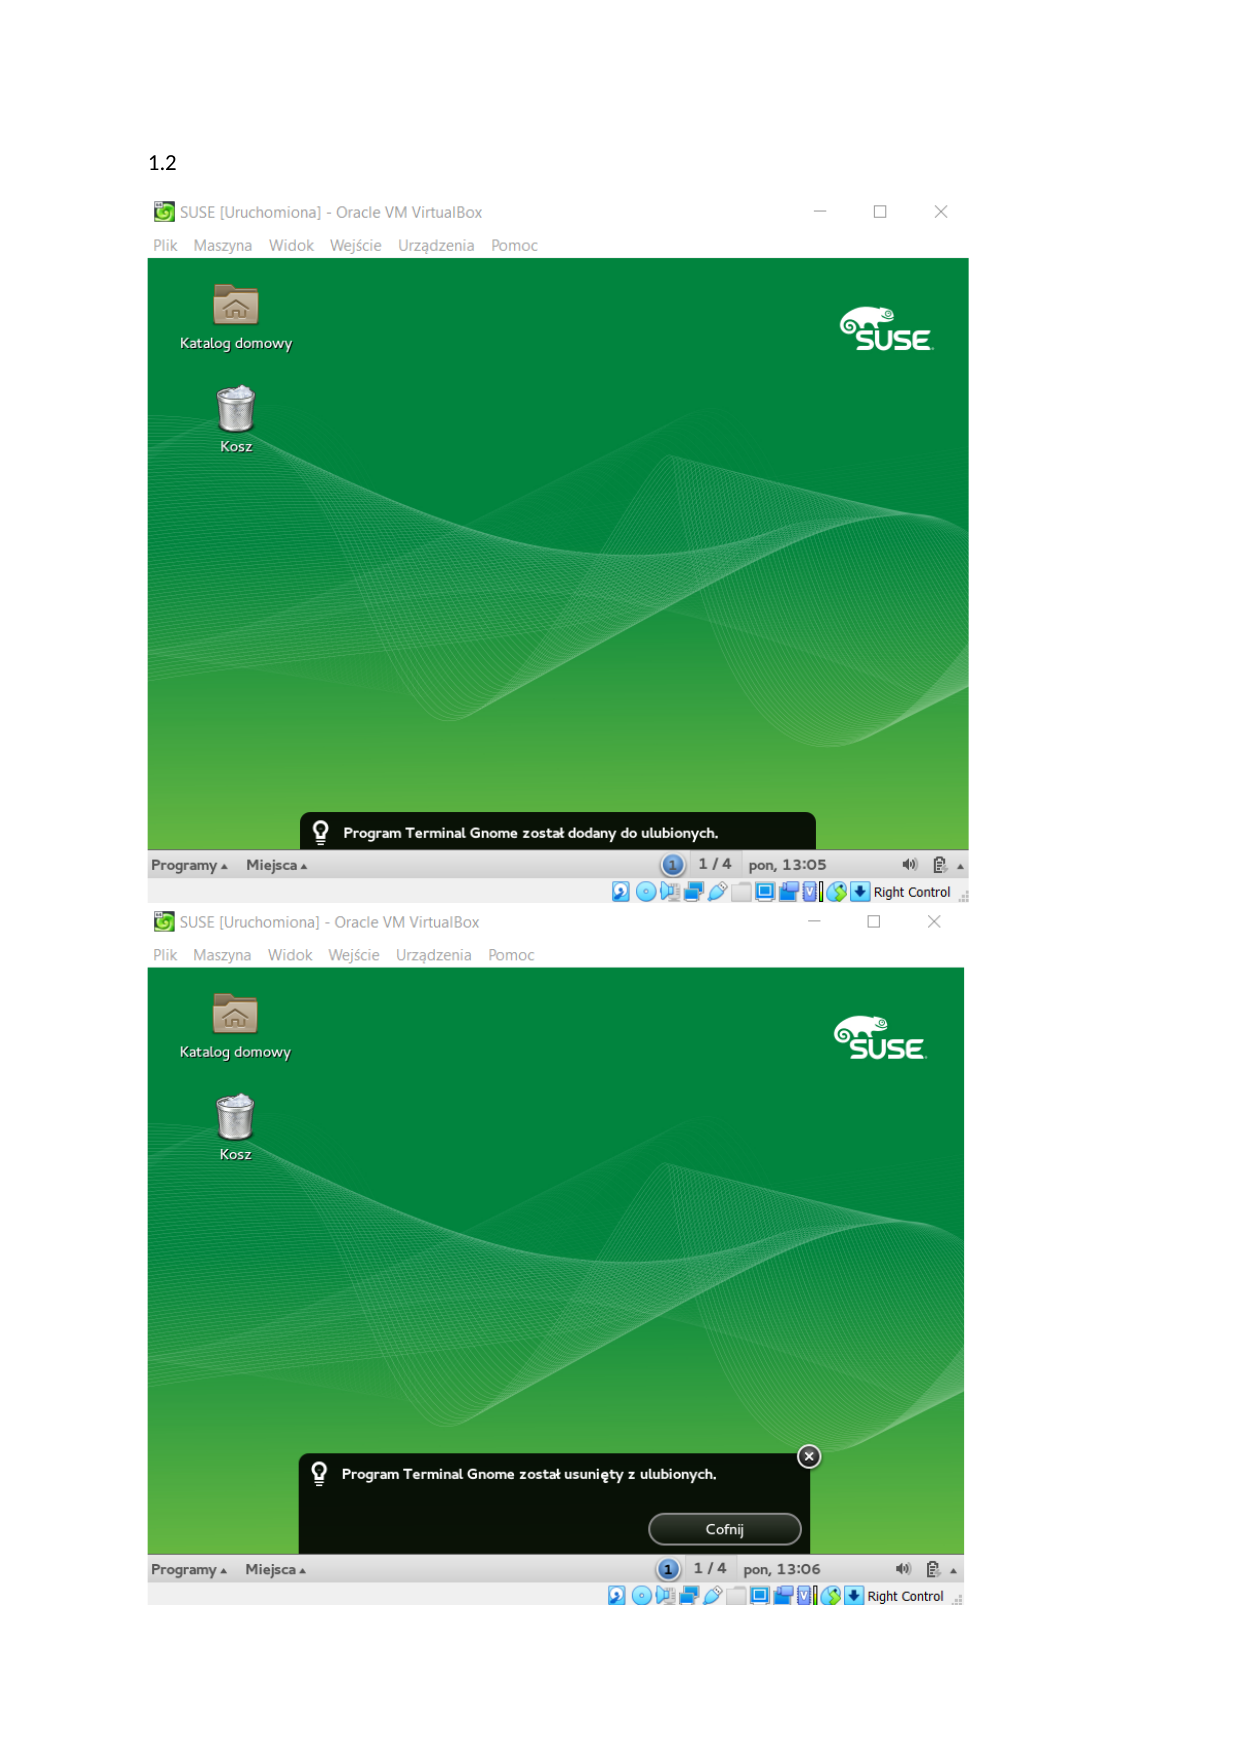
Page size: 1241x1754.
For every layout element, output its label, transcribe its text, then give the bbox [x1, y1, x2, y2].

picture [147, 194, 969, 903]
picture [147, 905, 965, 1605]
text 1.2 [148, 148, 1093, 176]
